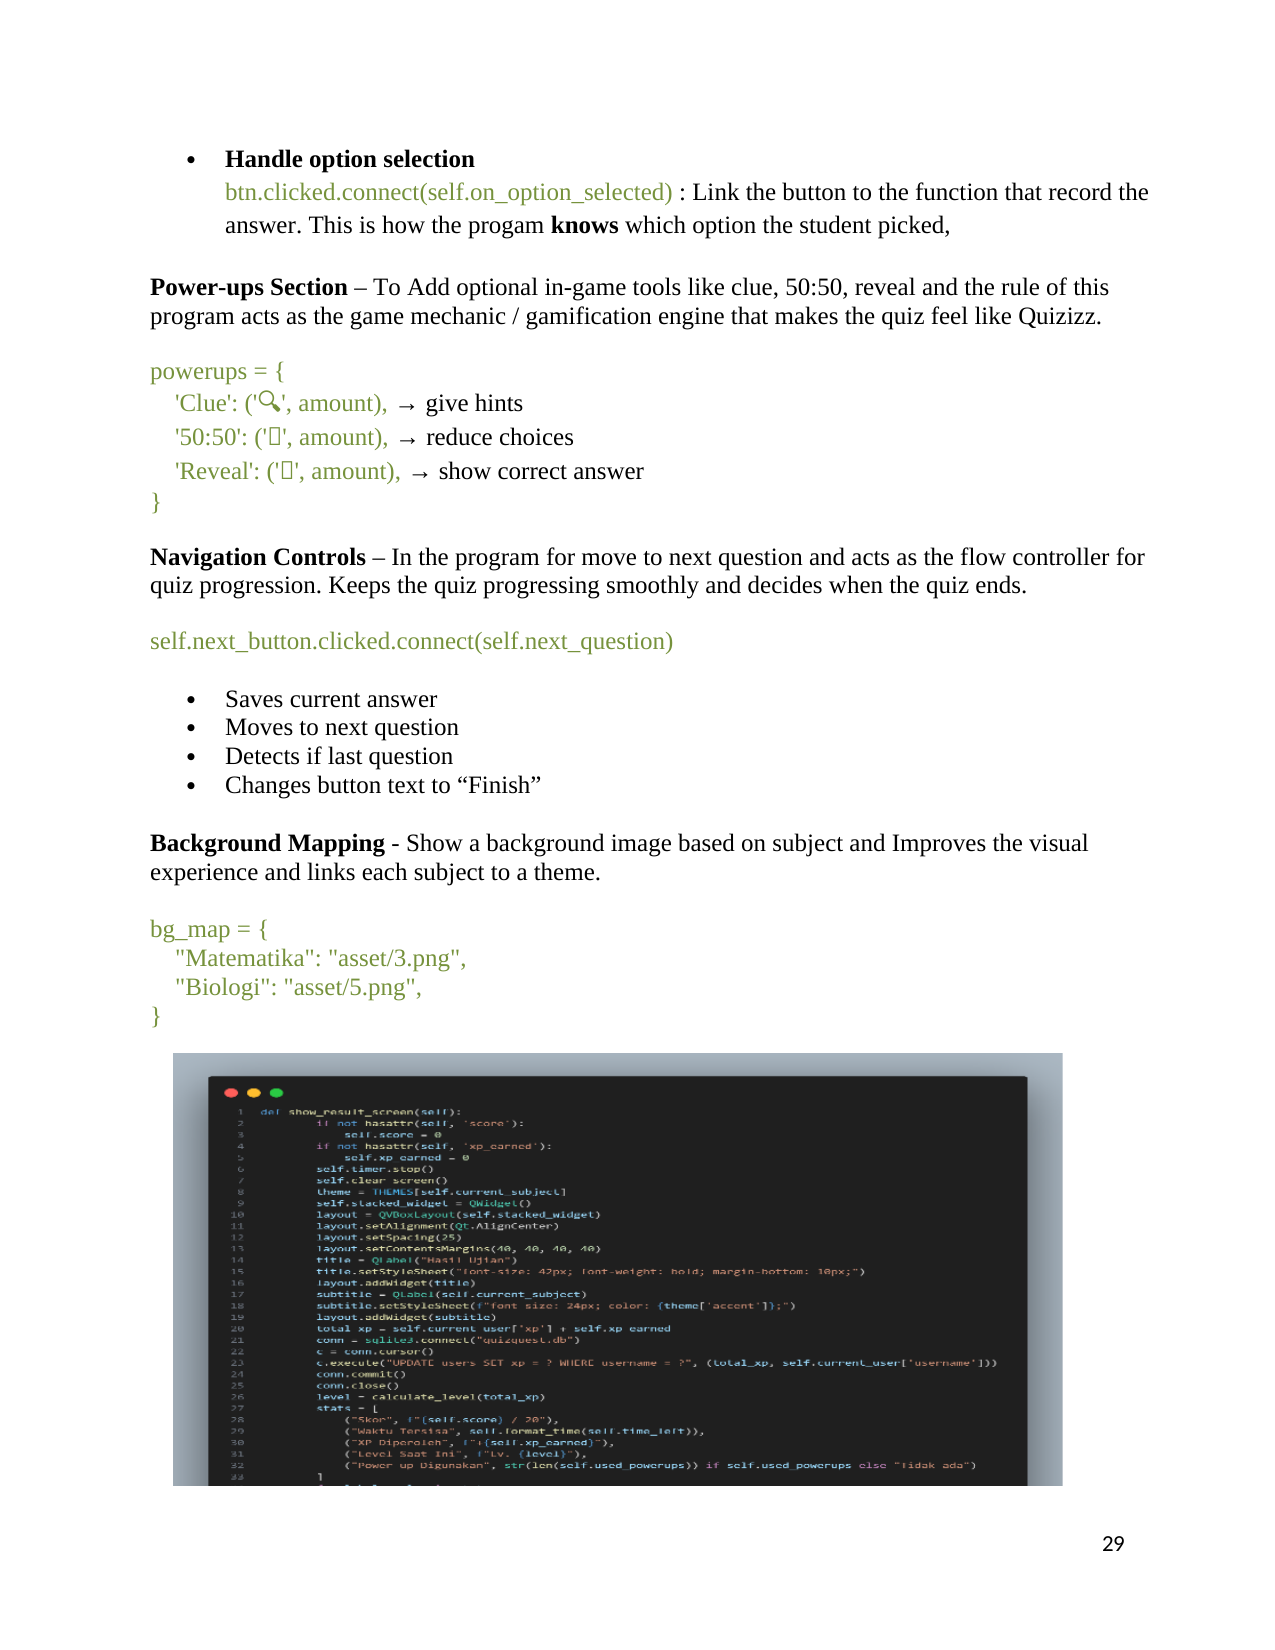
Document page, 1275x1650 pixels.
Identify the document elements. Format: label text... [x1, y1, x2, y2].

text Power-ups Section – To Add optional in-game tools like clue, 50:50, reveal and the rule of this program acts as the game mechanic / gamification engine that makes the quiz feel like Quizizz. [150, 272, 1162, 356]
list Saves current answer [187, 684, 1162, 712]
list Changes button text to “Finish” [187, 770, 1162, 799]
text Background Mapping - Show a background image based on subject and Improves the visual experience and links each subject to a theme. [150, 828, 1162, 885]
text "Biologi": "asset/5.png", [150, 972, 1162, 1001]
text bg_map = { [150, 914, 1162, 943]
list Handle option selection btn.clicked.connect(self.on_option_selected) : Link the button to the function that record the answer. This is how the progam knows which option the student picked, [187, 144, 1162, 238]
text '50:50': ('🎲', amount), → reduce choices [150, 419, 1162, 453]
text } [150, 1001, 1162, 1029]
text powerups = { 'Clue': ('🔍', amount), → give hints [150, 356, 1162, 419]
text Navigation Controls – In the program for move to next question and acts as the flow controller for quiz progression. Keeps the quiz progressing smoothly and decides when the quiz ends. [150, 542, 1162, 626]
list Moves to next question [187, 712, 1162, 741]
text self.next_button.clicked.connect(self.next_question) [150, 626, 1162, 654]
list Detects if last question [187, 741, 1162, 770]
text "Matematika": "asset/3.png", [150, 943, 1162, 972]
text 'Reveal': ('💡', amount), → show correct answer [150, 453, 1162, 487]
text } [150, 487, 1162, 542]
